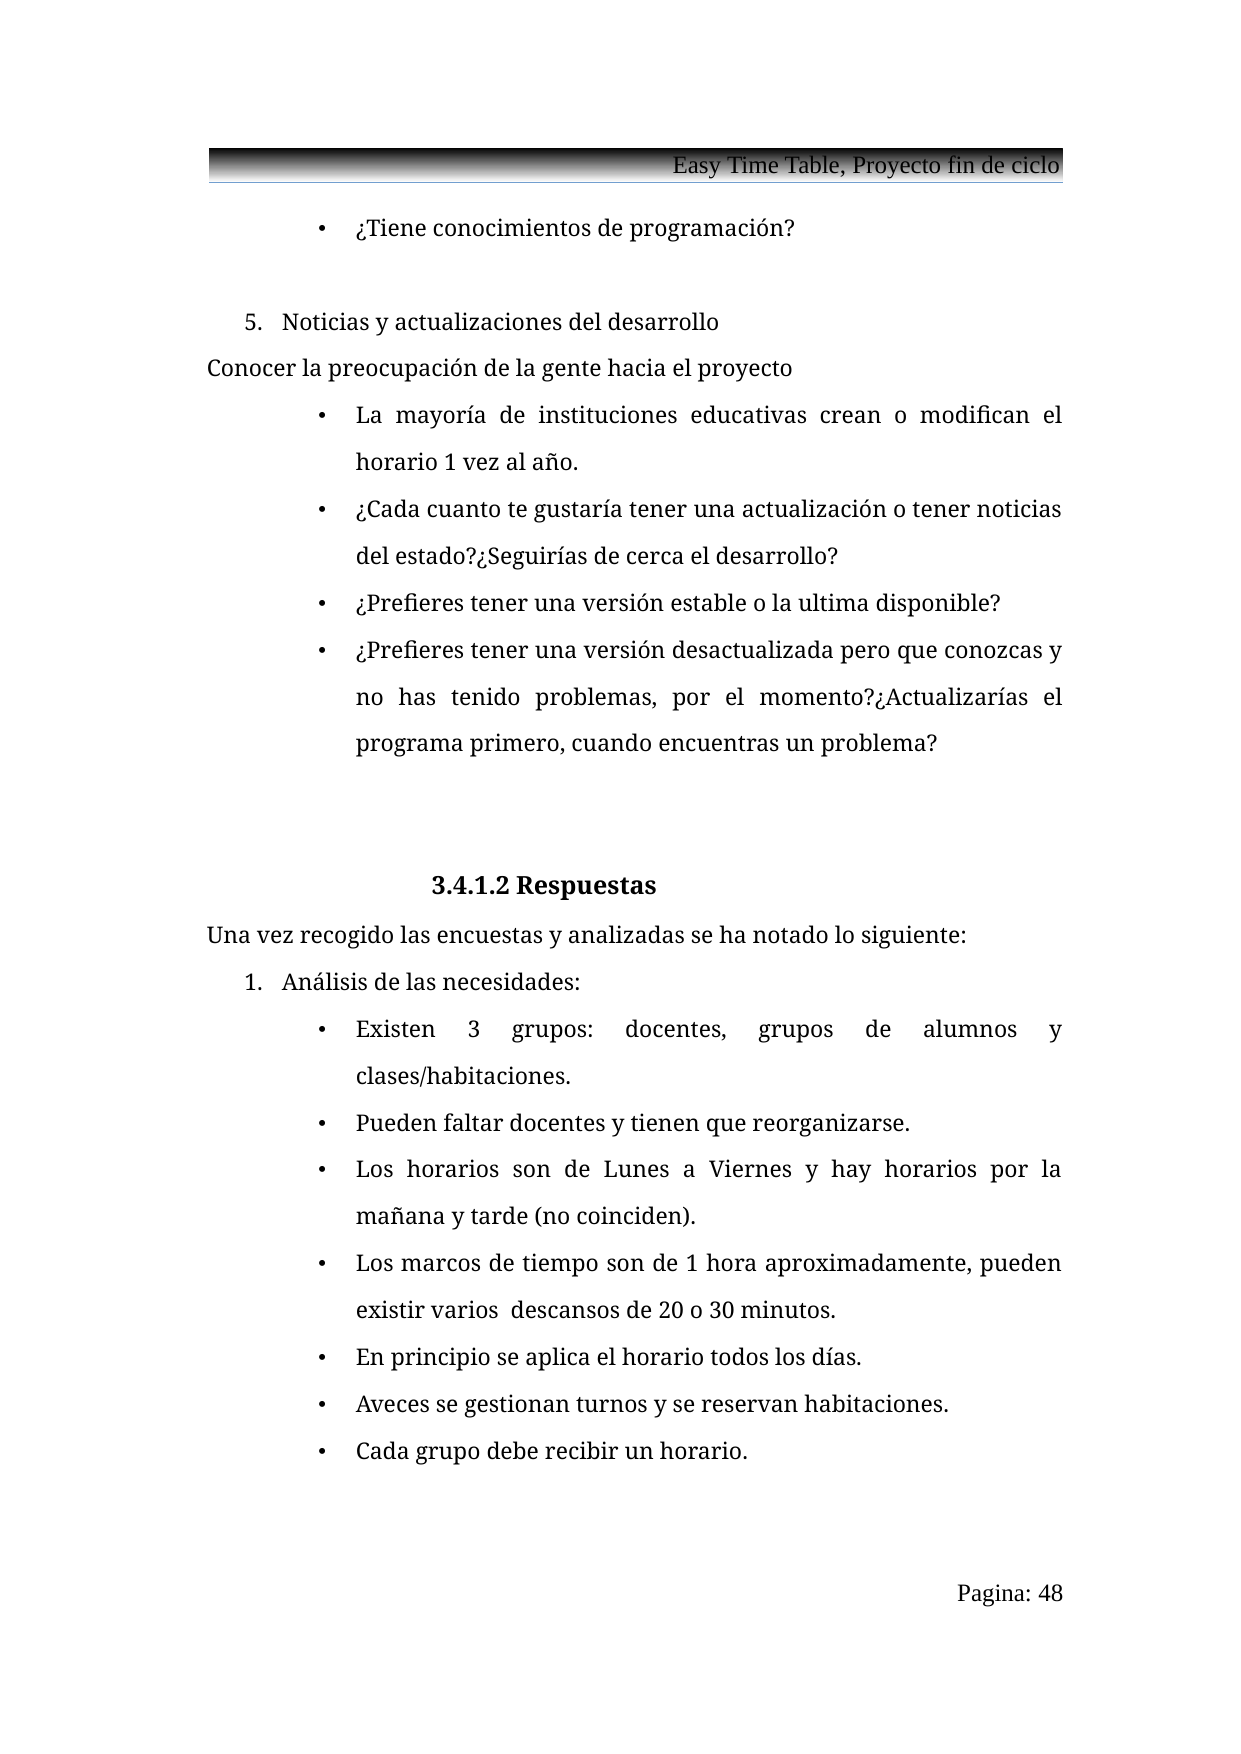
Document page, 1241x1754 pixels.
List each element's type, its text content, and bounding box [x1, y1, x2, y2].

text Conocer la preocupación de la gente hacia el proyecto [207, 352, 1063, 384]
text 3.4.1.2 Respuestas [207, 868, 1063, 902]
list Pueden faltar docentes y tienen que reorganizarse. [318, 1107, 1063, 1138]
list La mayoría de instituciones educativas crean o modifican el horario 1 vez al año. [318, 399, 1063, 477]
list En principio se aplica el horario todos los días. [318, 1341, 1063, 1372]
list Análisis de las necesidades: [244, 966, 1063, 997]
list ¿Tiene conocimientos de programación? [318, 212, 1063, 243]
list ¿Prefieres tener una versión estable o la ultima disponible? [318, 587, 1063, 618]
list ¿Prefieres tener una versión desactualizada pero que conozcas y no has tenido problemas, por el momento?¿Actualizarías el programa primero, cuando encuentras un problema? [318, 634, 1063, 759]
list Los marcos de tiempo son de 1 hora aproximadamente, pueden existir varios descansos de 20 o 30 minutos. [318, 1247, 1063, 1325]
text Una vez recogido las encuestas y analizadas se ha notado lo siguiente: [207, 919, 1063, 950]
list Cada grupo debe recibir un horario. [318, 1435, 1063, 1466]
list Noticias y actualizaciones del desarrollo [244, 306, 1063, 337]
list Aveces se gestionan turnos y se reservan habitaciones. [318, 1388, 1063, 1419]
list ¿Cada cuanto te gustaría tener una actualización o tener noticias del estado?¿Seguirías de cerca el desarrollo? [318, 493, 1063, 571]
list Existen 3 grupos: docentes, grupos de alumnos y clases/habitaciones. [318, 1013, 1063, 1091]
list Los horarios son de Lunes a Viernes y hay horarios por la mañana y tarde (no coinciden). [318, 1153, 1063, 1232]
